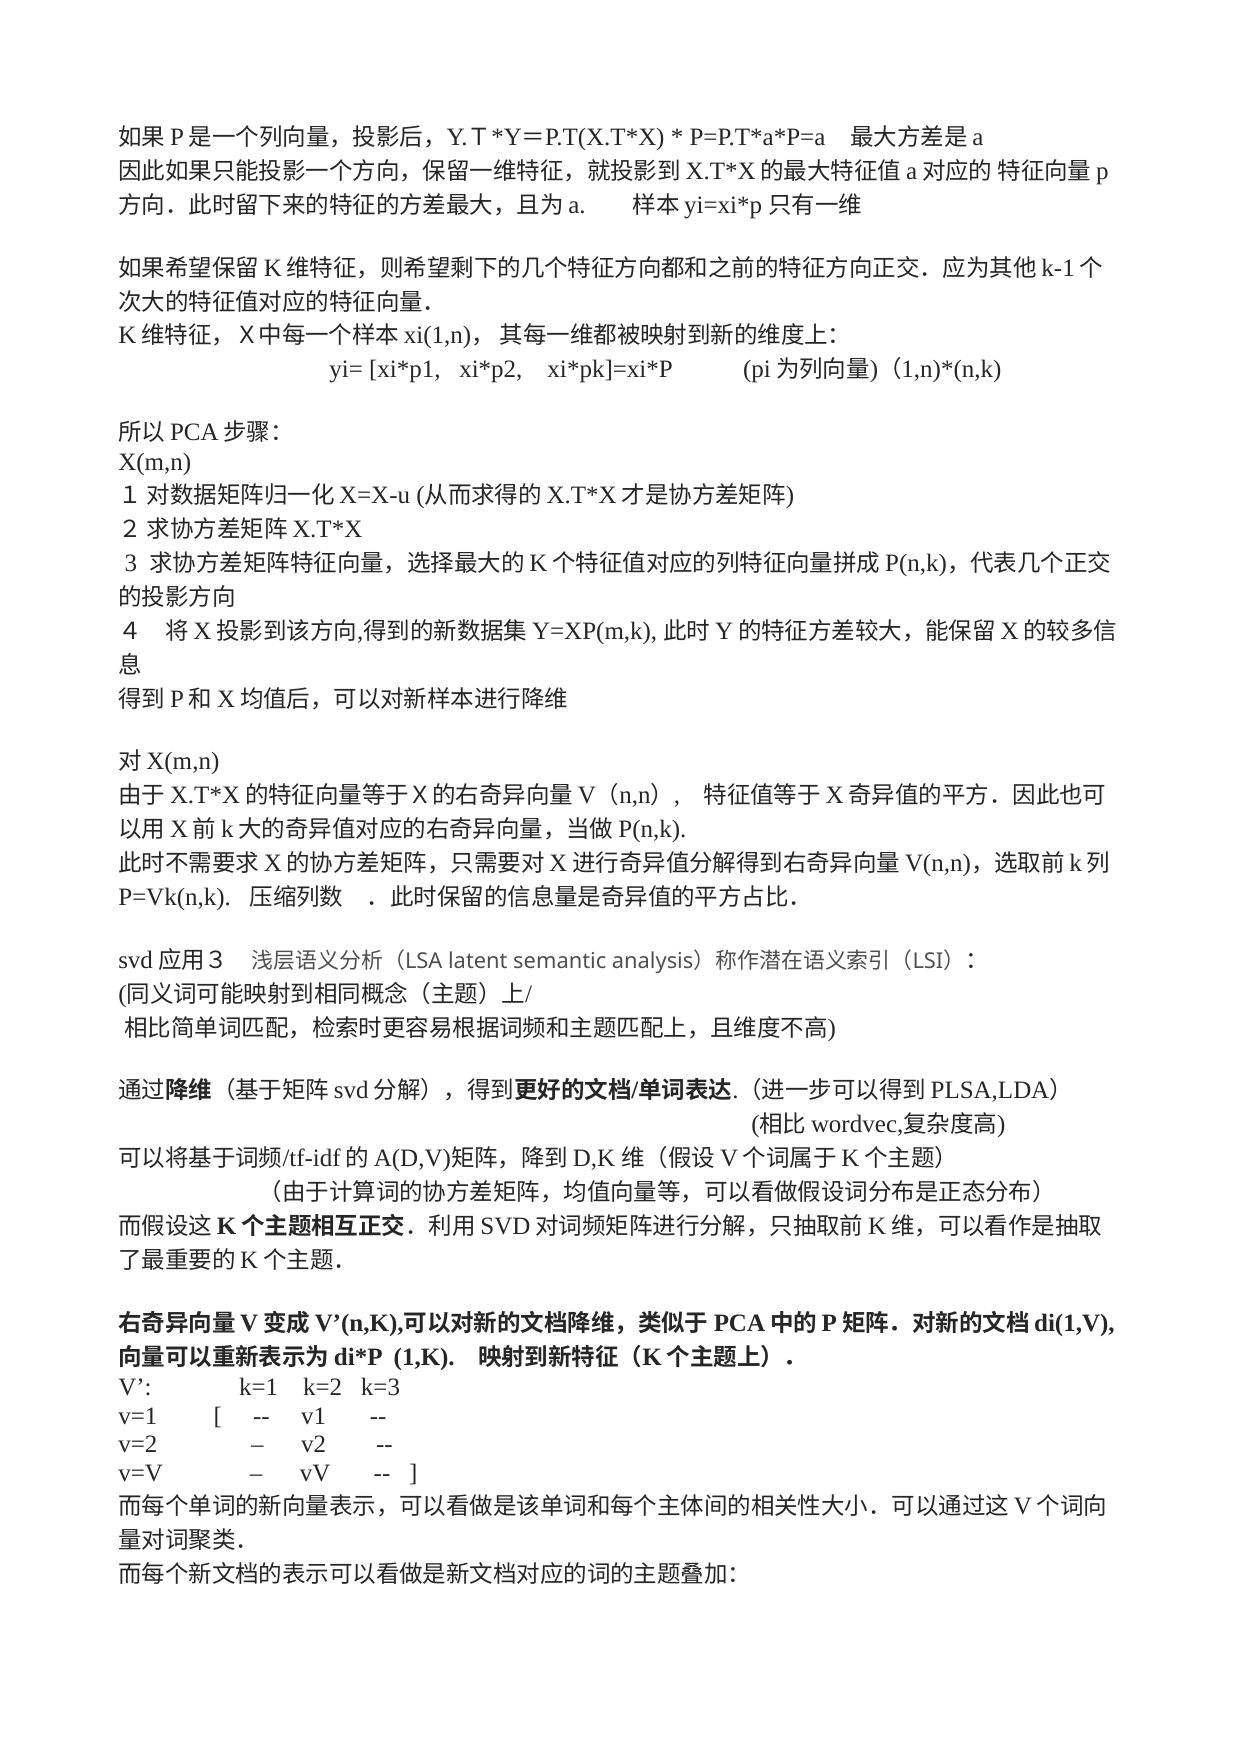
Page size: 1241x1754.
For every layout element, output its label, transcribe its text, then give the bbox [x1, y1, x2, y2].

text 而每个单词的新向量表示，可以看做是该单词和每个主体间的相关性大小．可以通过这V个词向量对词聚类． [118, 1487, 1122, 1555]
text （由于计算词的协方差矩阵，均值向量等，可以看做假设词分布是正态分布） [118, 1173, 1122, 1207]
text 右奇异向量V变成V’(n,K),可以对新的文档降维，类似于 PCA中的P矩阵．对新的文档di(1,V),向量可以重新表示为di*P (1,K). 映射到新特征（K个主题上）． [118, 1304, 1122, 1372]
text svd应用３ 浅层语义分析（LSA latent semantic analysis）称作潜在语义索引（LSI）： [118, 941, 1122, 975]
text X(m,n) [118, 447, 1122, 476]
text 而假设这K个主题相互正交．利用SVD对词频矩阵进行分解，只抽取前K维，可以看作是抽取了最重要的K个主题． [118, 1207, 1122, 1275]
text ２ 求协方差矩阵X.T*X [118, 510, 1122, 544]
text 通过降维（基于矩阵svd分解），得到更好的文档/单词表达.（进一步可以得到PLSA,LDA） [118, 1072, 1122, 1106]
text 相比简单词匹配，检索时更容易根据词频和主题匹配上，且维度不高) [118, 1009, 1122, 1043]
text K维特征，Ｘ中每一个样本xi(1,n)， 其每一维都被映射到新的维度上： [118, 317, 1122, 351]
text １ 对数据矩阵归一化X=X-u (从而求得的X.T*X才是协方差矩阵) [118, 476, 1122, 510]
text 3 求协方差矩阵特征向量，选择最大的K个特征值对应的列特征向量拼成P(n,k)，代表几个正交的投影方向 [118, 544, 1122, 612]
text 可以将基于词频/tf-idf的A(D,V)矩阵，降到D,K 维（假设V个词属于K个主题） [118, 1139, 1122, 1173]
text 此时不需要求X的协方差矩阵，只需要对X进行奇异值分解得到右奇异向量V(n,n)，选取前k列P=Vk(n,k). 压缩列数 ．此时保留的信息量是奇异值的平方占比． [118, 844, 1122, 912]
text 而每个新文档的表示可以看做是新文档对应的词的主题叠加： [118, 1555, 1122, 1589]
text v=V – vV -- ] [118, 1458, 1122, 1487]
text (同义词可能映射到相同概念（主题）上/ [118, 975, 1122, 1009]
text v=1 [ -- v1 -- [118, 1401, 1122, 1429]
text V’: k=1 k=2 k=3 [118, 1372, 1122, 1401]
text 因此如果只能投影一个方向，保留一维特征，就投影到X.T*X的最大特征值a对应的 特征向量p方向．此时留下来的特征的方差最大，且为a. 样本yi=xi*p 只有一维 [118, 152, 1122, 220]
text v=2 – v2 -- [118, 1429, 1122, 1458]
text 如果希望保留K维特征，则希望剩下的几个特征方向都和之前的特征方向正交．应为其他k-1个次大的特征值对应的特征向量． [118, 249, 1122, 317]
text 由于X.T*X的特征向量等于Ｘ的右奇异向量V（n,n）, 特征值等于X奇异值的平方．因此也可以用X前k大的奇异值对应的右奇异向量，当做P(n,k). [118, 776, 1122, 844]
text (相比wordvec,复杂度高) [118, 1106, 1122, 1139]
text yi= [xi*p1, xi*p2, xi*pk]=xi*P (pi为列向量)（1,n)*(n,k) [118, 351, 1122, 384]
text 如果P是一个列向量，投影后，Y.Ｔ*Y＝P.T(X.T*X) * P=P.T*a*P=a 最大方差是a [118, 118, 1122, 152]
text ４ 将X投影到该方向,得到的新数据集Y=XP(m,k), 此时Y的特征方差较大，能保留X的较多信息 [118, 612, 1122, 680]
text 对X(m,n) [118, 742, 1122, 776]
text 所以PCA步骤： [118, 413, 1122, 447]
text 得到P和X均值后，可以对新样本进行降维 [118, 680, 1122, 714]
